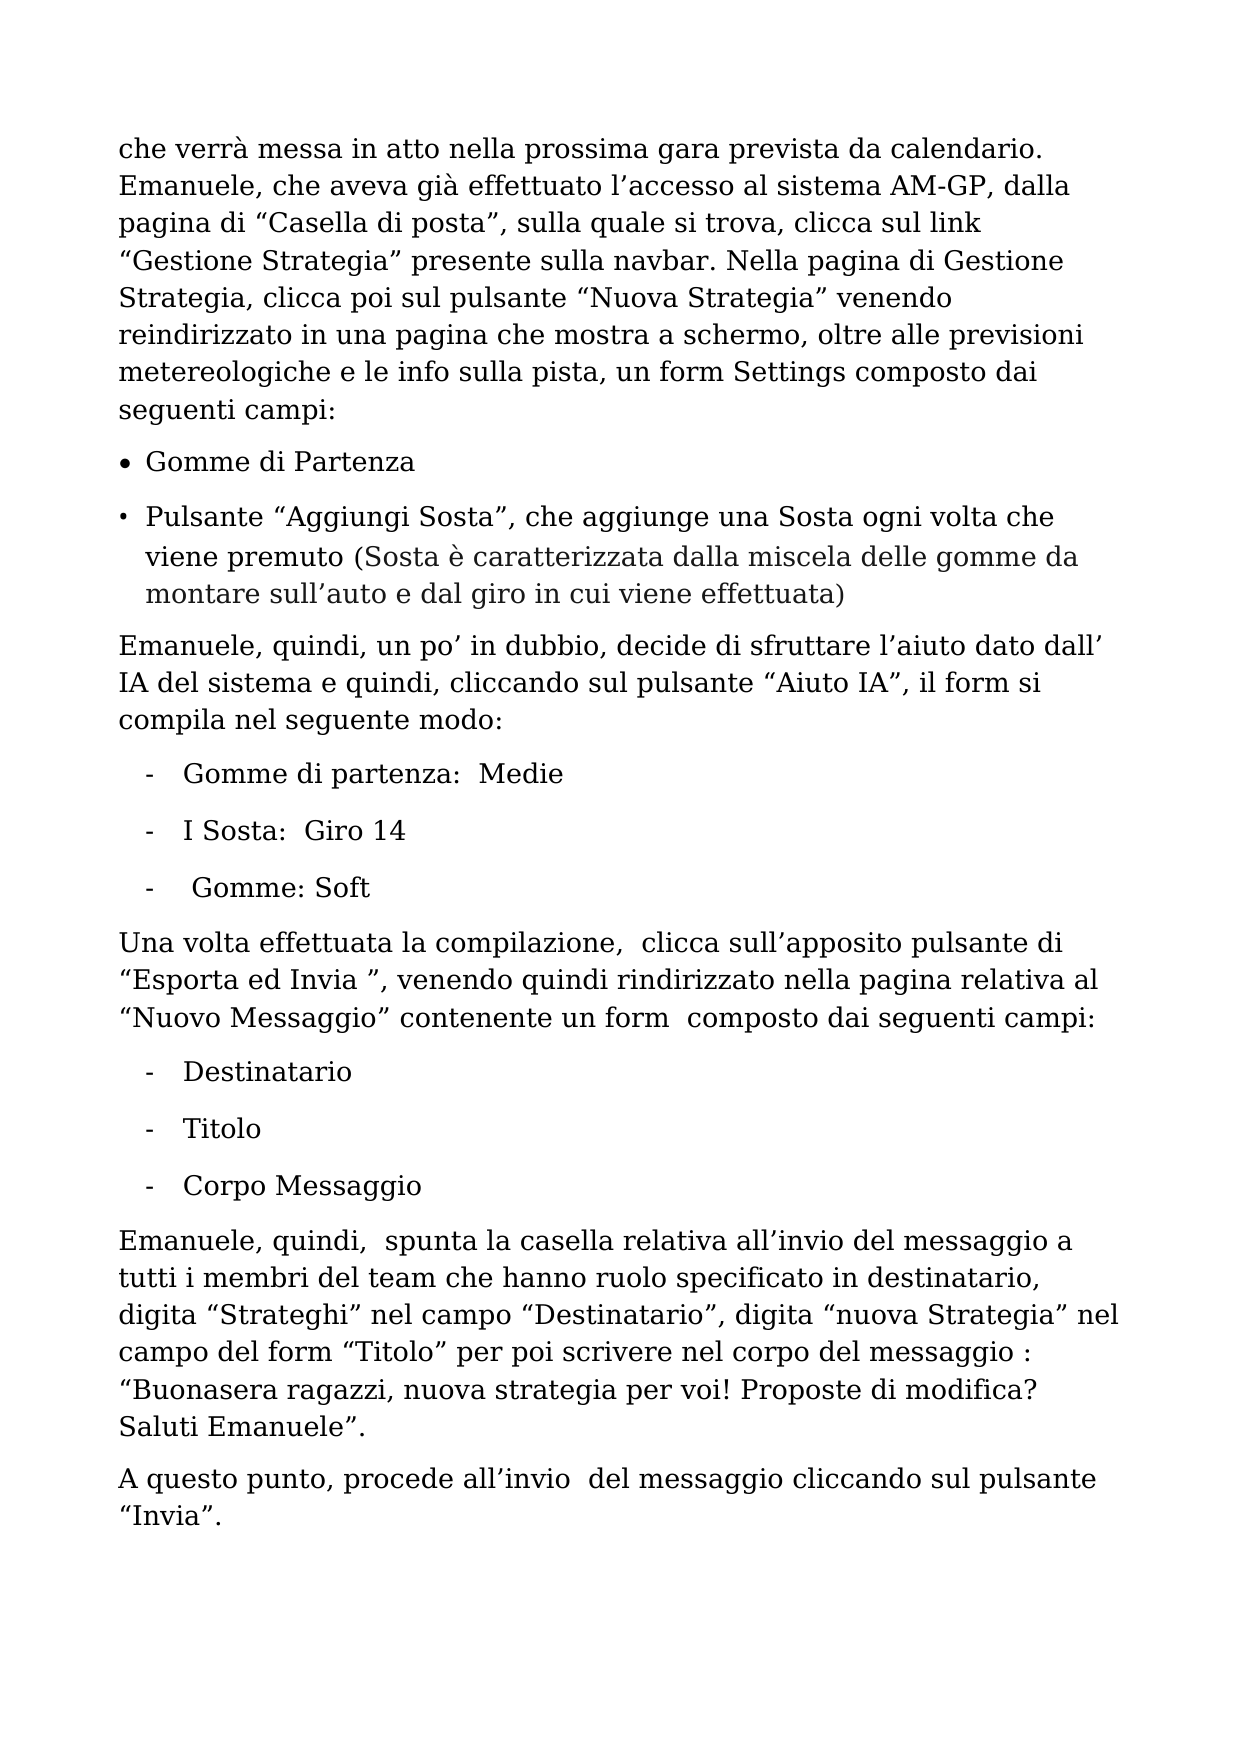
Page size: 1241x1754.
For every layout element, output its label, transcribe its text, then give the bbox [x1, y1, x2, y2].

list Pulsante “Aggiungi Sosta”, che aggiunge una Sosta ogni volta che viene premuto (Sosta è caratterizzata dalla miscela delle gomme da montare sull’auto e dal giro in cui viene effettuata) [118, 497, 1122, 609]
list Gomme di partenza: Medie [145, 755, 1122, 792]
list Gomme di Partenza [118, 444, 1122, 478]
text Una volta effettuata la compilazione, clicca sull’apposito pulsante di “Esporta ed Invia ”, venendo quindi rindirizzato nella pagina relativa al “Nuovo Messaggio” contenente un form composto dai seguenti campi: [118, 926, 1122, 1033]
text Emanuele, quindi, un po’ in dubbio, decide di sfruttare l’aiuto dato dall’ IA del sistema e quindi, cliccando sul pulsante “Aiuto IA”, il form si compila nel seguente modo: [118, 628, 1122, 735]
text Emanuele, quindi, spunta la casella relativa all’invio del messaggio a tutti i membri del team che hanno ruolo specificato in destinatario, digita “Strateghi” nel campo “Destinatario”, digita “nuova Strategia” nel campo del form “Titolo” per poi scrivere nel corpo del messaggio : “Buonasera ragazzi, nuova strategia per voi! Proposte di modifica? Saluti Emanuele”. [118, 1223, 1122, 1442]
list Corpo Messaggio [145, 1166, 1122, 1203]
list Destinatario [145, 1052, 1122, 1089]
list Titolo [145, 1109, 1122, 1146]
list Gomme: Soft [145, 869, 1122, 906]
text che verrà messa in atto nella prossima gara prevista da calendario. Emanuele, che aveva già effettuato l’accesso al sistema AM-GP, dalla pagina di “Casella di posta”, sulla quale si trova, clicca sul link “Gestione Strategia” presente sulla navbar. Nella pagina di Gestione Strategia, clicca poi sul pulsante “Nuova Strategia” venendo reindirizzato in una pagina che mostra a schermo, oltre alle previsioni metereologiche e le info sulla pista, un form Settings composto dai seguenti campi: [118, 131, 1122, 425]
text A questo punto, procede all’invio del messaggio cliccando sul pulsante “Invia”. [118, 1461, 1122, 1531]
list I Sosta: Giro 14 [145, 812, 1122, 848]
